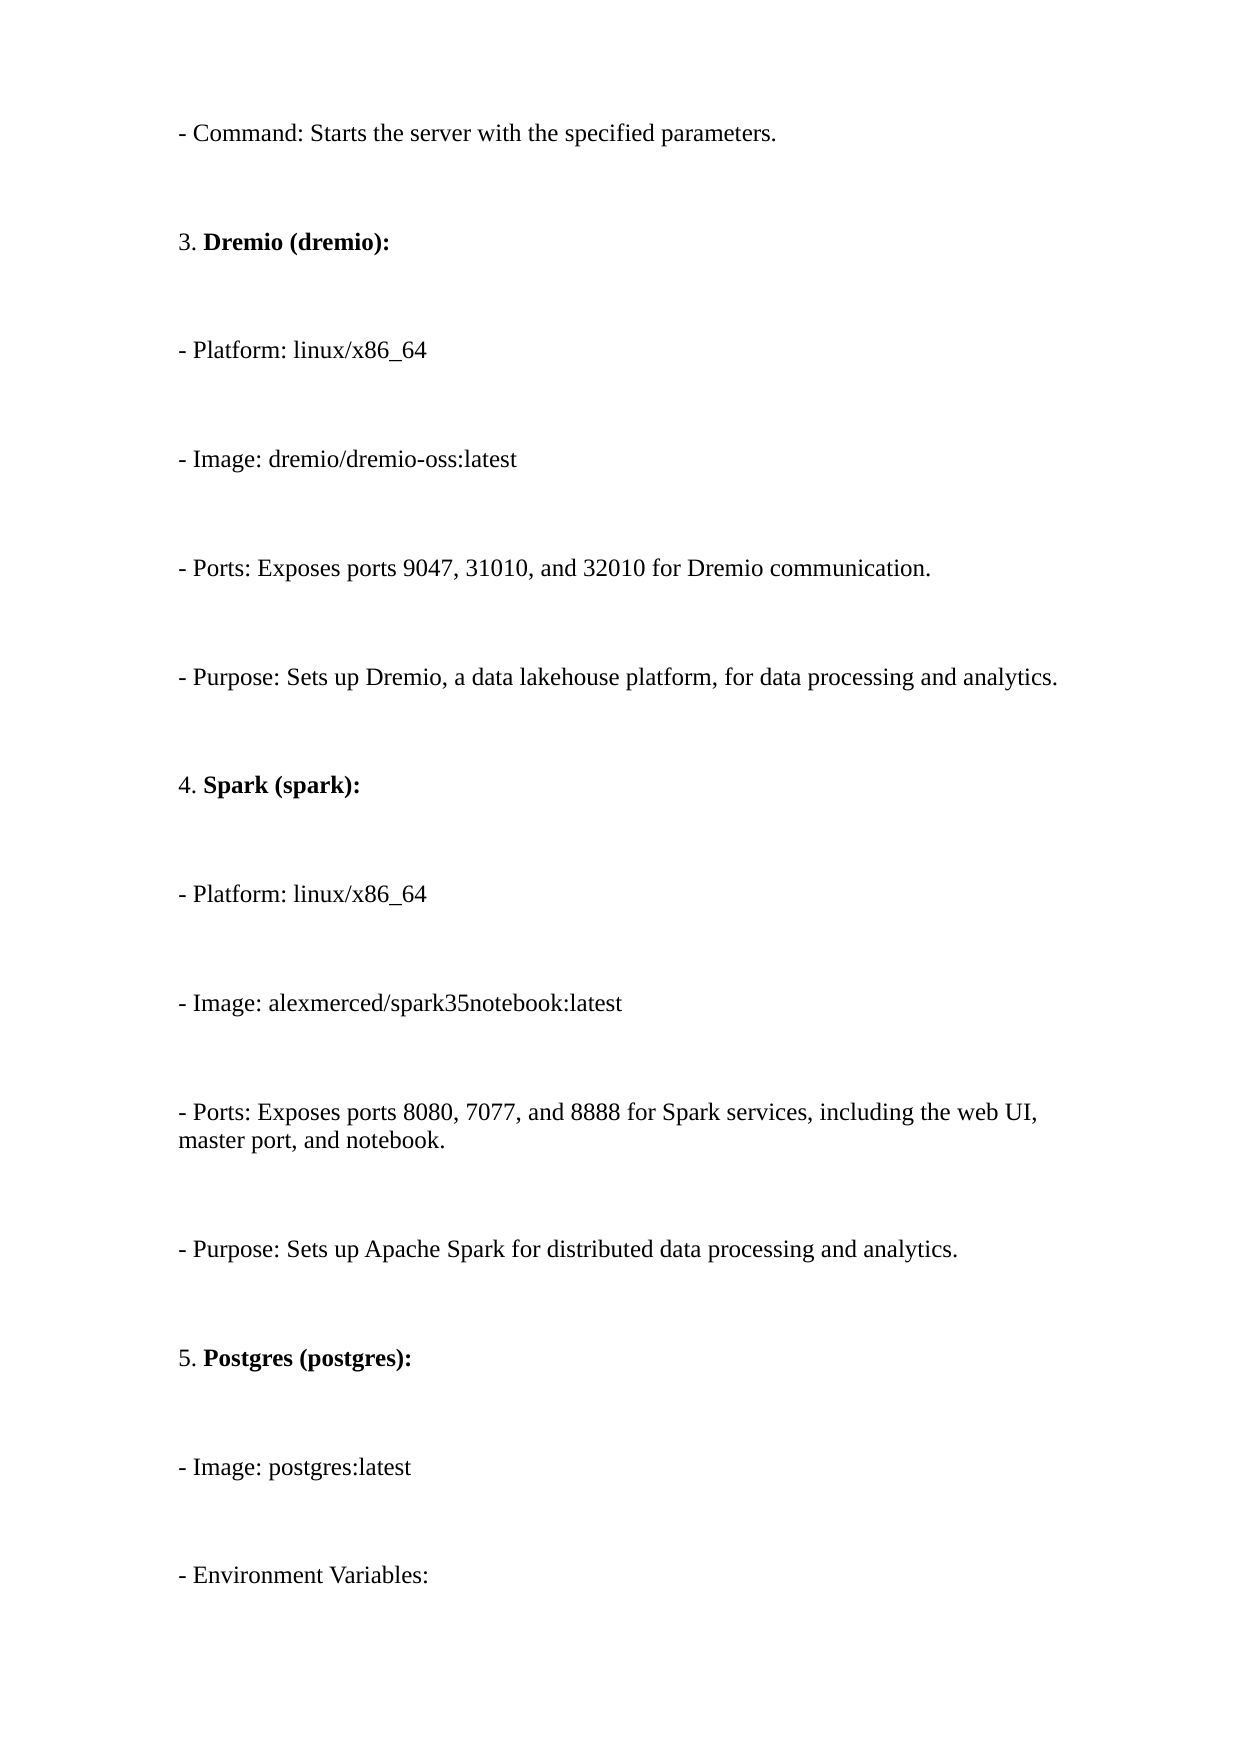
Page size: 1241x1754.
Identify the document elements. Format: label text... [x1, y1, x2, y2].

text - Ports: Exposes ports 9047, 31010, and 32010 for Dremio communication. [178, 553, 1062, 582]
text - Image: dremio/dremio-oss:latest [178, 444, 1062, 473]
text - Image: alexmerced/spark35notebook:latest [178, 988, 1062, 1017]
text - Command: Starts the server with the specified parameters. [178, 118, 1062, 147]
text - Ports: Exposes ports 8080, 7077, and 8888 for Spark services, including the web UI, master port, and notebook. [178, 1097, 1062, 1154]
text - Environment Variables: [178, 1561, 1062, 1589]
text - Image: postgres:latest [178, 1452, 1062, 1481]
text 4. Spark (spark): [178, 771, 1062, 799]
text - Purpose: Sets up Apache Spark for distributed data processing and analytics. [178, 1234, 1062, 1263]
text - Platform: linux/x86_64 [178, 879, 1062, 908]
text - Platform: linux/x86_64 [178, 336, 1062, 364]
text - Purpose: Sets up Dremio, a data lakehouse platform, for data processing and analytics. [178, 662, 1062, 691]
text 3. Dremio (dremio): [178, 227, 1062, 256]
text 5. Postgres (postgres): [178, 1343, 1062, 1372]
